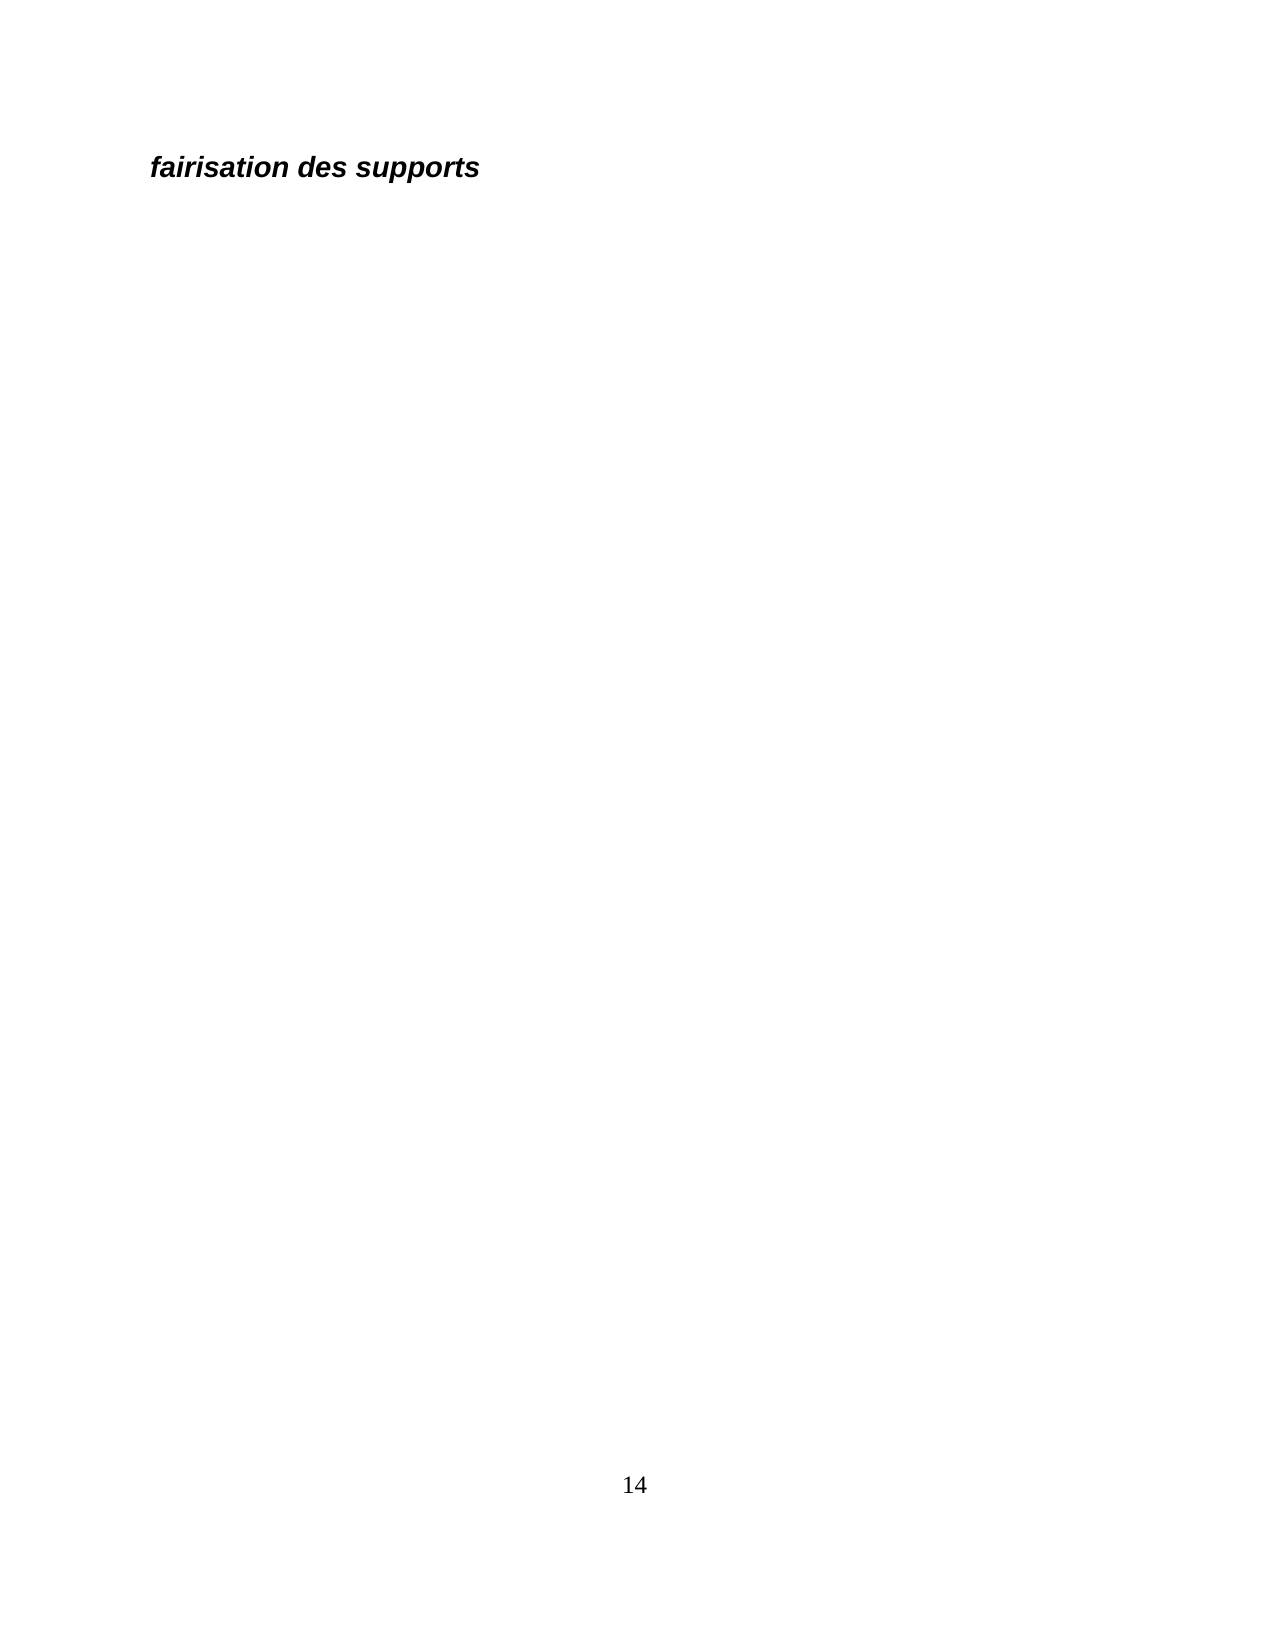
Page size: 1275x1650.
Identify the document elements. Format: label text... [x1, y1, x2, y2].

subtitle fairisation des supports [150, 150, 1125, 183]
